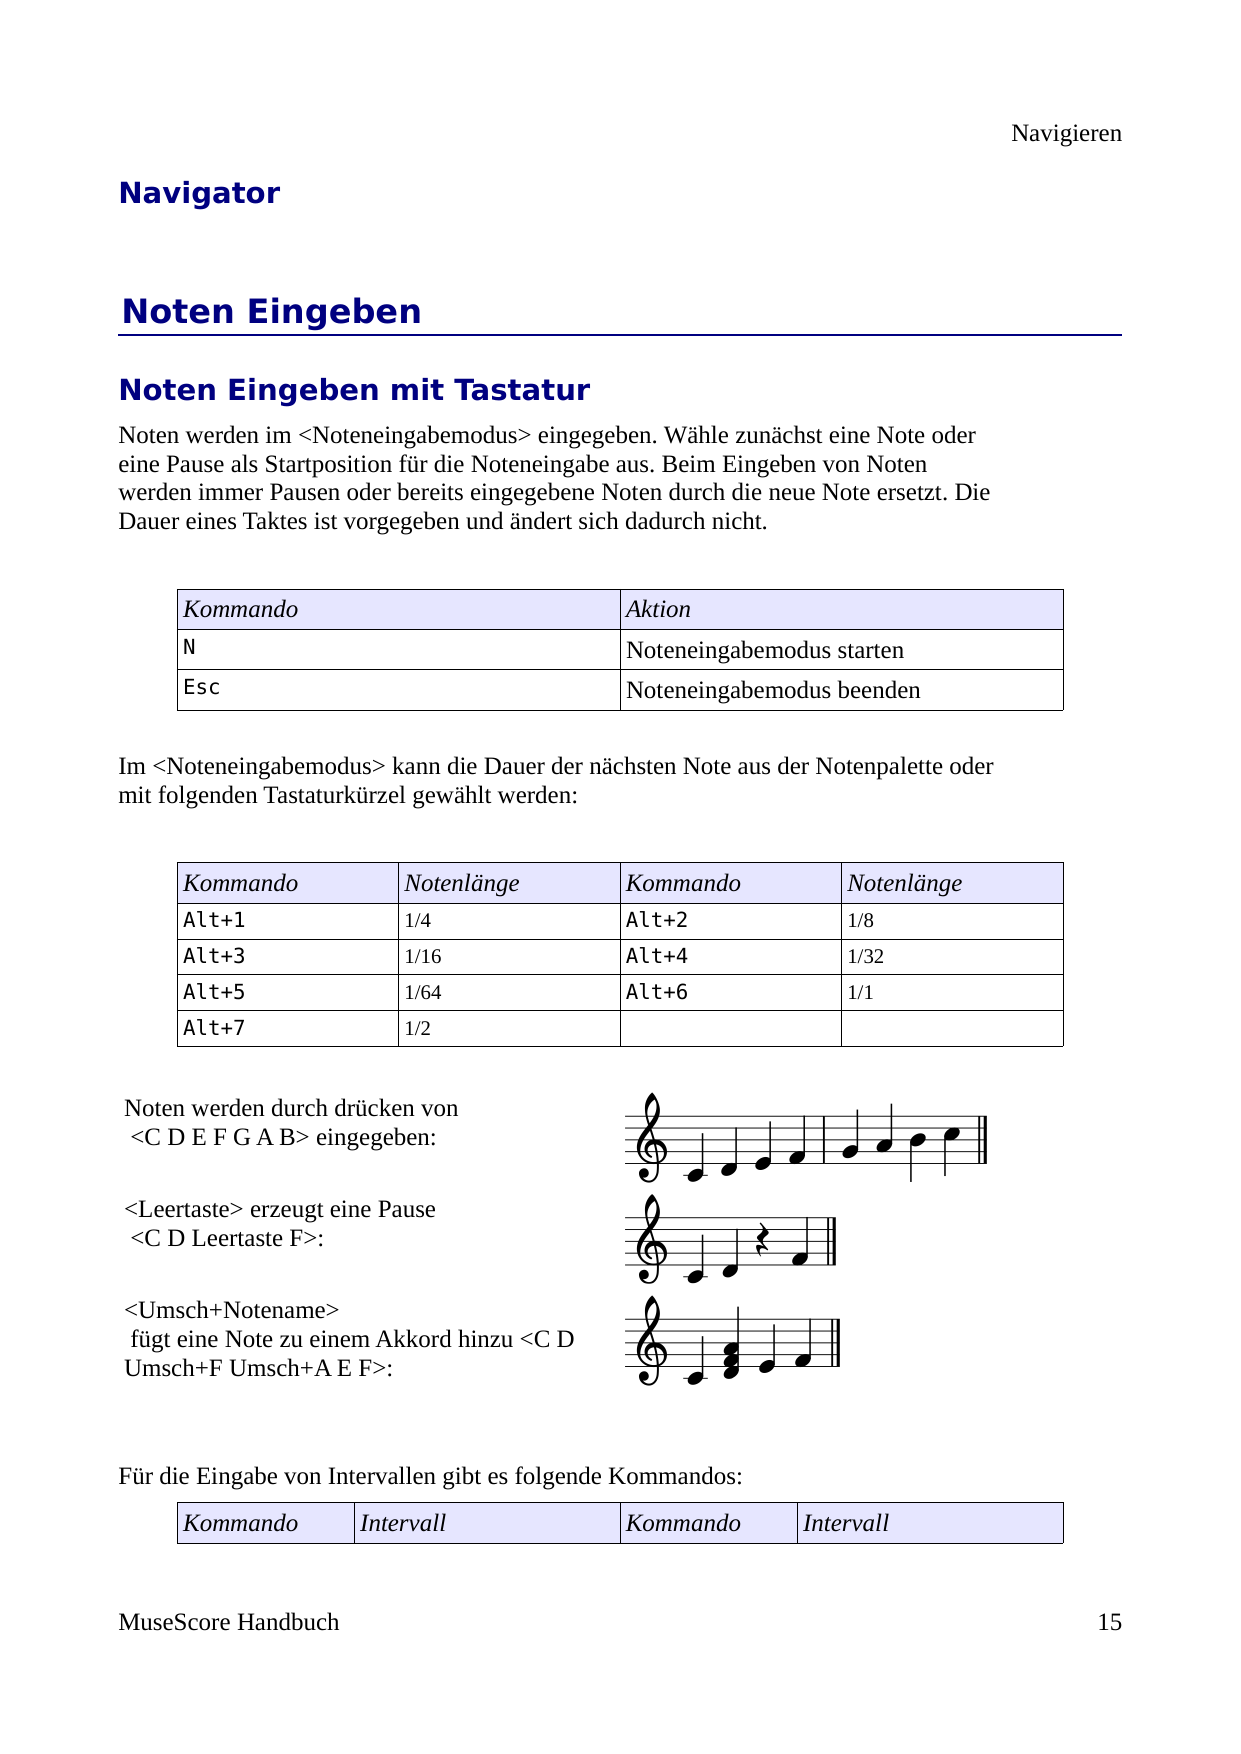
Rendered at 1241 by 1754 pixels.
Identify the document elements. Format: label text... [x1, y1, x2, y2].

picture [625, 1194, 836, 1284]
table_cell 1/1 [842, 975, 1063, 1010]
table_cell N [178, 630, 620, 669]
table_cell 1/16 [399, 940, 620, 974]
table_header Kommando [621, 1503, 797, 1543]
table_cell Alt+2 [621, 904, 841, 938]
table_cell Noteneingabemodus starten [621, 630, 1063, 669]
table_header Noten werden durch drücken von <C D E F G A B> eingegeben: [118, 1087, 620, 1188]
table_header Aktion [621, 590, 1063, 629]
text Für die Eingabe von Intervallen gibt es folgende Kommandos: [118, 1461, 1004, 1490]
table_cell <Leertaste> erzeugt eine Pause <C D Leertaste F>: [118, 1189, 620, 1290]
table_header Kommando [178, 590, 620, 629]
table_cell Alt+3 [178, 940, 398, 974]
subtitle Navigator [118, 176, 1122, 210]
text Im <Noteneingabemodus> kann die Dauer der nächsten Note aus der Notenpalette oder mit folgenden Tastaturkürzel gewählt werden: [118, 751, 1004, 808]
table_cell Alt+7 [178, 1011, 398, 1046]
table_cell <Umsch+Notename> fügt eine Note zu einem Akkord hinzu <C D Umsch+F Umsch+A E F>: [118, 1290, 620, 1420]
subtitle Noten Eingeben mit Tastatur [118, 373, 1122, 407]
table_cell [842, 1011, 1063, 1046]
picture [625, 1295, 840, 1386]
text Noten werden im <Noteneingabemodus> eingegeben. Wähle zunächst eine Note oder eine Pause als Startposition für die Noteneingabe aus. Beim Eingeben von Noten werden immer Pausen oder bereits eingegebene Noten durch die neue Note ersetzt. Die Dauer eines Taktes ist vorgegeben und ändert sich dadurch nicht. [118, 420, 1004, 535]
table_cell [620, 1290, 1122, 1420]
table_cell [620, 1189, 1122, 1290]
table_cell Alt+1 [178, 904, 398, 938]
table_header [620, 1087, 1122, 1188]
table_cell Noteneingabemodus beenden [621, 670, 1063, 710]
table_header Kommando [621, 863, 841, 903]
subtitle Noten Eingeben [118, 289, 1122, 334]
table_cell Alt+4 [621, 940, 841, 974]
table_cell 1/2 [399, 1011, 620, 1046]
table_header Notenlänge [842, 863, 1063, 903]
table_header Kommando [178, 1503, 354, 1543]
table_cell 1/32 [842, 940, 1063, 974]
table_cell 1/8 [842, 904, 1063, 938]
table_header Kommando [178, 863, 398, 903]
table_header Notenlänge [399, 863, 620, 903]
table_header Intervall [355, 1503, 620, 1543]
table_cell Esc [178, 670, 620, 710]
table_cell 1/64 [399, 975, 620, 1010]
table_cell 1/4 [399, 904, 620, 938]
picture [625, 1092, 987, 1183]
table_header Intervall [798, 1503, 1063, 1543]
table_cell Alt+5 [178, 975, 398, 1010]
table_cell Alt+6 [621, 975, 841, 1010]
table_cell [621, 1011, 841, 1046]
